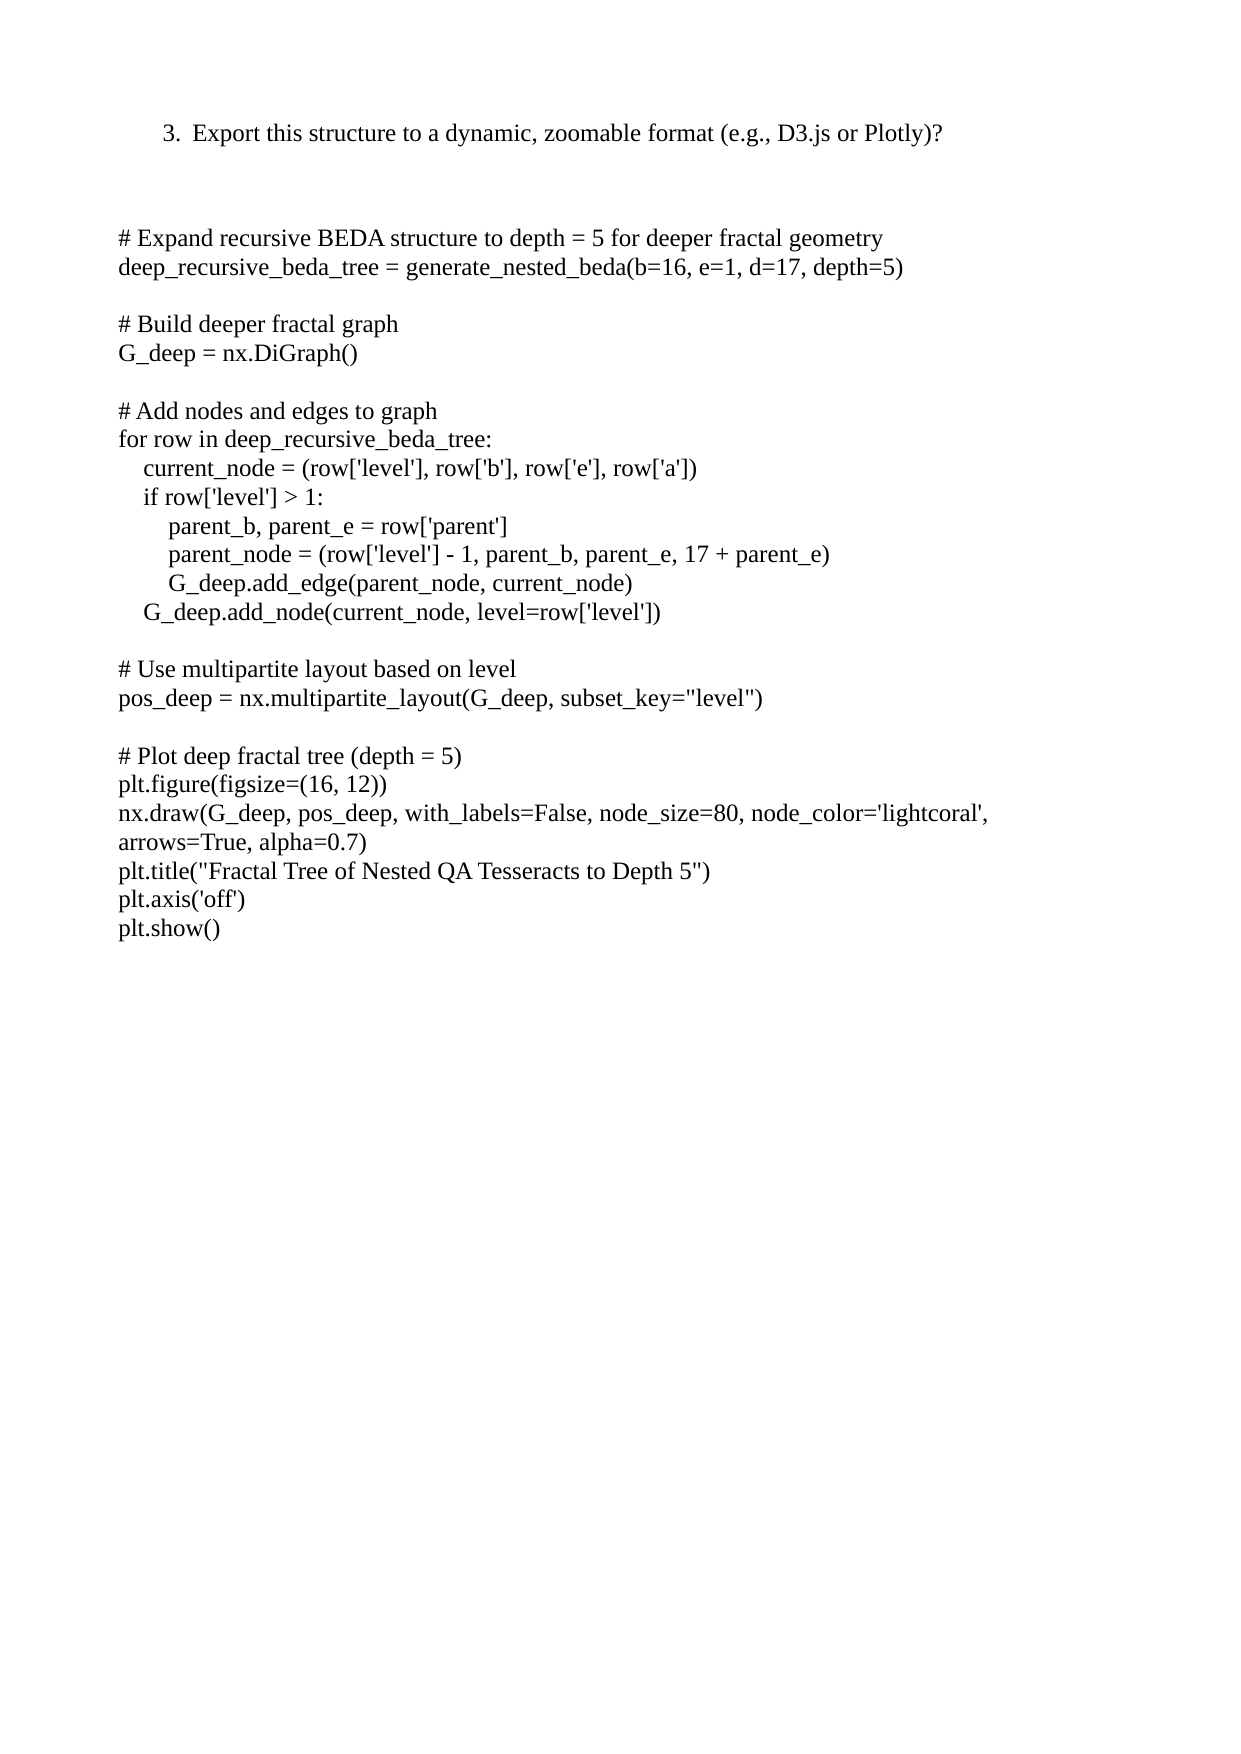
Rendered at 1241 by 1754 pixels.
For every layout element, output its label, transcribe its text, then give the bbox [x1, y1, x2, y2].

text G_deep.add_node(current_node, level=row['level']) [118, 597, 1122, 626]
text for row in deep_recursive_beda_tree: [118, 424, 1122, 453]
text parent_node = (row['level'] - 1, parent_b, parent_e, 17 + parent_e) [118, 539, 1122, 568]
text pos_deep = nx.multipartite_layout(G_deep, subset_key="level") [118, 683, 1122, 712]
text if row['level'] > 1: [118, 482, 1122, 511]
text # Add nodes and edges to graph [118, 396, 1122, 424]
text nx.draw(G_deep, pos_deep, with_labels=False, node_size=80, node_color='lightcoral', arrows=True, alpha=0.7) [118, 798, 1122, 856]
text # Use multipartite layout based on level [118, 654, 1122, 683]
text # Expand recursive BEDA structure to depth = 5 for deeper fractal geometry [118, 223, 1122, 252]
text G_deep = nx.DiGraph() [118, 338, 1122, 367]
text plt.axis('off') [118, 884, 1122, 913]
text current_node = (row['level'], row['b'], row['e'], row['a']) [118, 453, 1122, 482]
text # Build deeper fractal graph [118, 309, 1122, 338]
text deep_recursive_beda_tree = generate_nested_beda(b=16, e=1, d=17, depth=5) [118, 252, 1122, 281]
text G_deep.add_edge(parent_node, current_node) [118, 568, 1122, 597]
list Export this structure to a dynamic, zoomable format (e.g., D3.js or Plotly)? [162, 118, 1122, 147]
text plt.title("Fractal Tree of Nested QA Tesseracts to Depth 5") [118, 856, 1122, 884]
text plt.figure(figsize=(16, 12)) [118, 769, 1122, 798]
text # Plot deep fractal tree (depth = 5) [118, 741, 1122, 769]
text plt.show() [118, 913, 1122, 942]
text parent_b, parent_e = row['parent'] [118, 511, 1122, 539]
